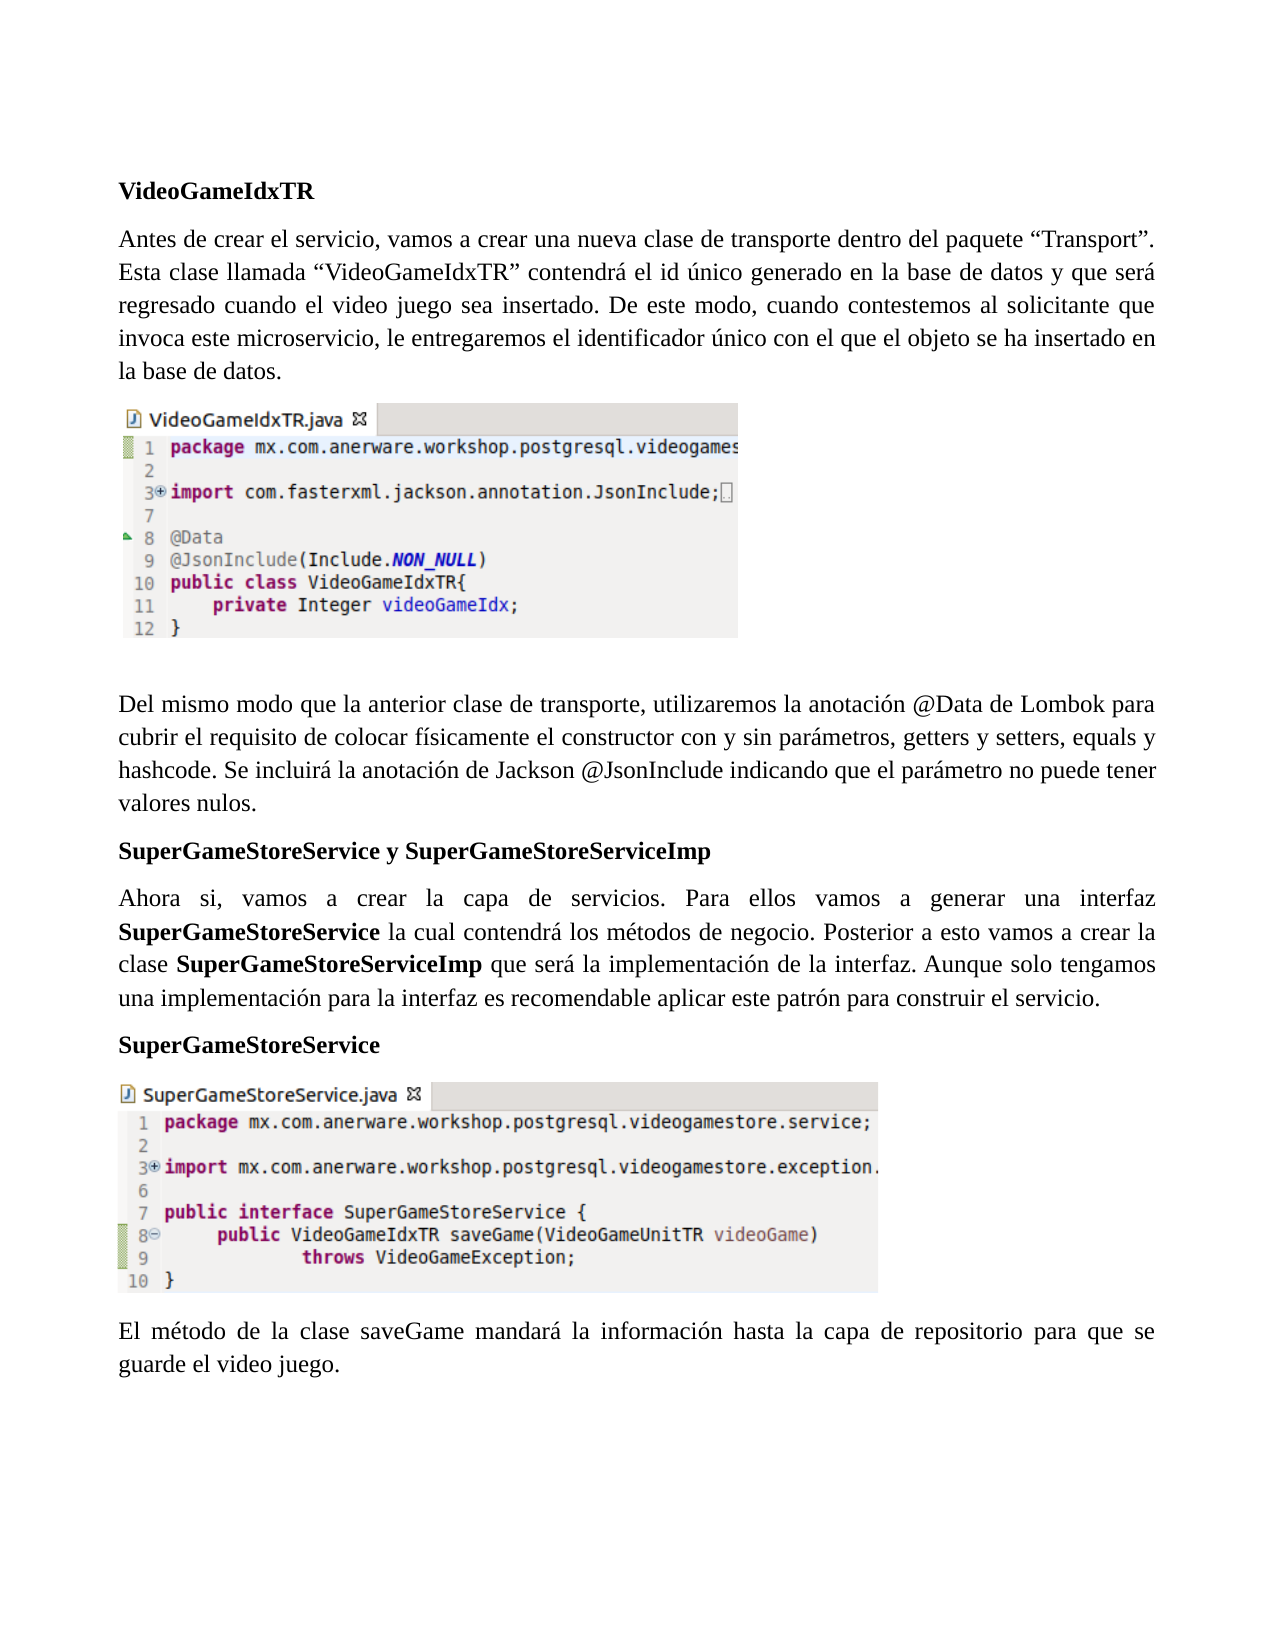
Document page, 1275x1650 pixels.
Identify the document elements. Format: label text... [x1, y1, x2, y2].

picture [123, 403, 738, 638]
text SuperGameStoreService y SuperGameStoreServiceImp [118, 836, 1157, 865]
text VideoGameIdxTR [118, 176, 1157, 205]
text Ahora si, vamos a crear la capa de servicios. Para ellos vamos a generar una interfaz SuperGameStoreService la cual contendrá los métodos de negocio. Posterior a esto vamos a crear la clase SuperGameStoreServiceImp que será la implementación de la interfaz. Aunque solo tengamos una implementación para la interfaz es recomendable aplicar este patrón para construir el servicio. [118, 883, 1157, 1011]
text SuperGameStoreService [118, 1030, 1157, 1059]
text Del mismo modo que la anterior clase de transporte, utilizaremos la anotación @Data de Lombok para cubrir el requisito de colocar físicamente el constructor con y sin parámetros, getters y setters, equals y hashcode. Se incluirá la anotación de Jackson @JsonInclude indicando que el parámetro no puede tener valores nulos. [118, 689, 1157, 817]
text Antes de crear el servicio, vamos a crear una nueva clase de transporte dentro del paquete “Transport”. Esta clase llamada “VideoGameIdxTR” contendrá el id único generado en la base de datos y que será regresado cuando el video juego sea insertado. De este modo, cuando contestemos al solicitante que invoca este microservicio, le entregaremos el identificador único con el que el objeto se ha insertado en la base de datos. [118, 224, 1157, 385]
text El método de la clase saveGame mandará la información hasta la capa de repositorio para que se guarde el video juego. [118, 1316, 1157, 1378]
picture [117, 1082, 879, 1293]
